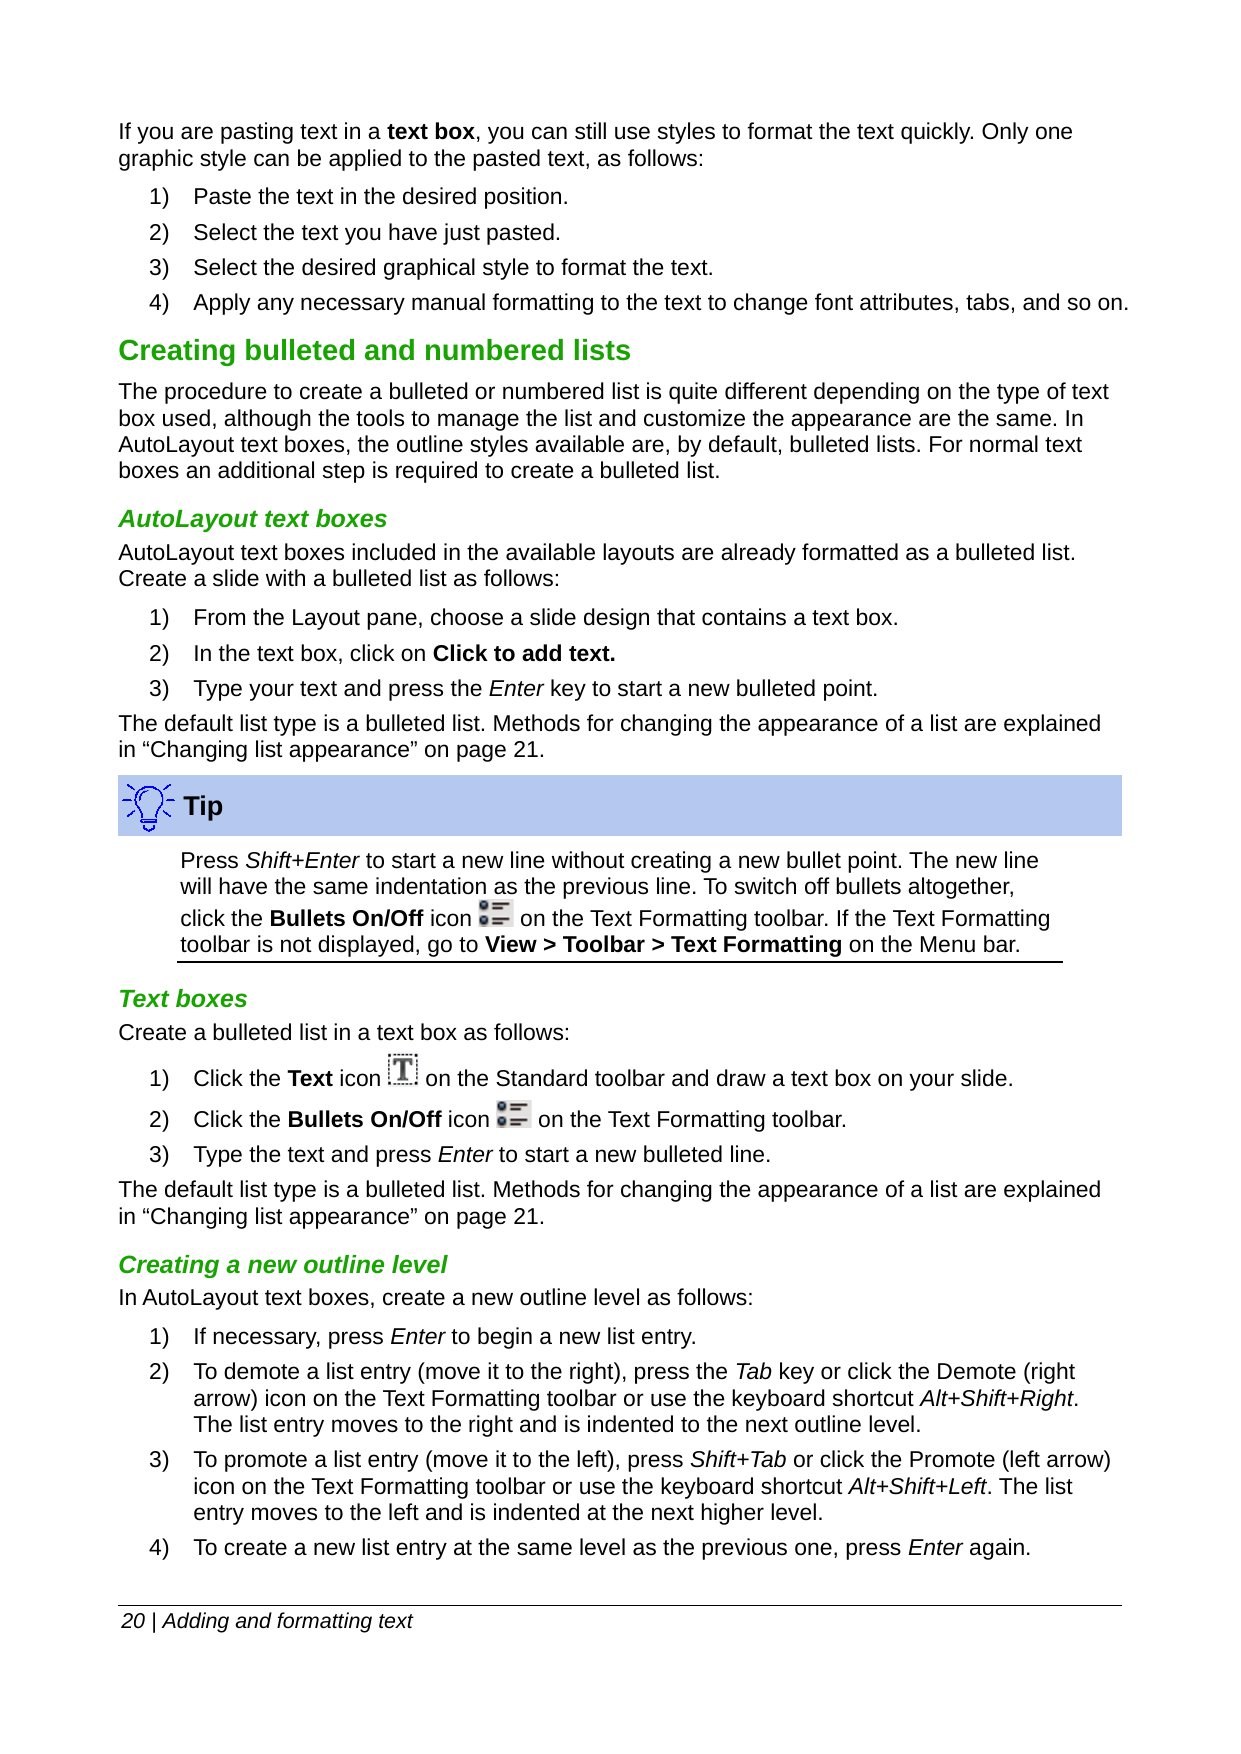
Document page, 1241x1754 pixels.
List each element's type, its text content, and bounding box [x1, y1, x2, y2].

subtitle Creating a new outline level [118, 1249, 1122, 1278]
subtitle Tip [118, 775, 1122, 836]
list If necessary, press Enter to begin a new list entry. [169, 1323, 1122, 1349]
list Select the text you have just pasted. [169, 218, 1122, 245]
list To demote a list entry (move it to the right), press the Tab key or click the Demote (right arrow) icon on the Text Formatting toolbar or use the keyboard shortcut Alt+Shift+Right. The list entry moves to the right and is indented to the next outline level. [169, 1358, 1122, 1437]
list In the text box, click on Click to add text. [169, 639, 1122, 666]
list Click the Text icon on the Standard toolbar and draw a text box on your slide. [169, 1051, 1122, 1091]
list Paste the text in the desired position. [169, 183, 1122, 210]
list To create a new list entry at the same level as the previous one, press Enter again. [169, 1534, 1122, 1561]
list Type your text and press the Enter key to start a new bulleted point. [169, 675, 1122, 701]
list In AutoLayout text boxes, create a new outline level as follows: [118, 1284, 1122, 1311]
subtitle Text boxes [118, 984, 1122, 1013]
list From the Layout pane, choose a slide design that contains a text box. [169, 604, 1122, 631]
list Select the desired graphical style to format the text. [169, 254, 1122, 280]
list AutoLayout text boxes included in the available layouts are already formatted as a bulleted list. Create a slide with a bulleted list as follows: [118, 539, 1122, 592]
list If you are pasting text in a text box, you can still use styles to format the text quickly. Only one graphic style can be applied to the pasted text, as follows: [118, 118, 1122, 171]
picture [496, 1100, 532, 1128]
picture [119, 776, 179, 836]
subtitle AutoLayout text boxes [118, 504, 1122, 533]
list Click the Bullets On/Off icon on the Text Formatting toolbar. [169, 1100, 1122, 1132]
picture [478, 899, 514, 927]
text Press Shift+Enter to start a new line without creating a new bullet point. The new line will have the same indentation as the previous line. To switch off bullets altogether, click the Bullets On/Off icon on the Text Formatting toolbar. If the Text Formatting toolbar is not displayed, go to View > Toolbar > Text Formatting on the Menu bar. [177, 844, 1063, 961]
subtitle Creating bulleted and numbered lists [118, 333, 1122, 367]
list To promote a list entry (move it to the left), press Shift+Tab or click the Promote (left arrow) icon on the Text Formatting toolbar or use the keyboard shortcut Alt+Shift+Left. The list entry moves to the left and is indented at the next higher level. [169, 1446, 1122, 1525]
text The procedure to create a bulleted or numbered list is quite different depending on the type of text box used, although the tools to manage the list and customize the appearance are the same. In AutoLayout text boxes, the outline styles available are, by default, bulleted lists. For normal text boxes an additional step is required to create a bulleted list. [118, 378, 1122, 484]
list Apply any necessary manual formatting to the text to change font attributes, tabs, and so on. [169, 289, 1134, 315]
text The default list type is a bulleted list. Methods for changing the appearance of a list are explained in “Changing list appearance” on page 21. [118, 710, 1122, 763]
list Create a bulleted list in a text box as follows: [118, 1019, 1122, 1045]
text The default list type is a bulleted list. Methods for changing the appearance of a list are explained in “Changing list appearance” on page 21. [118, 1176, 1122, 1229]
list Type the text and press Enter to start a new bulleted line. [169, 1141, 1122, 1167]
